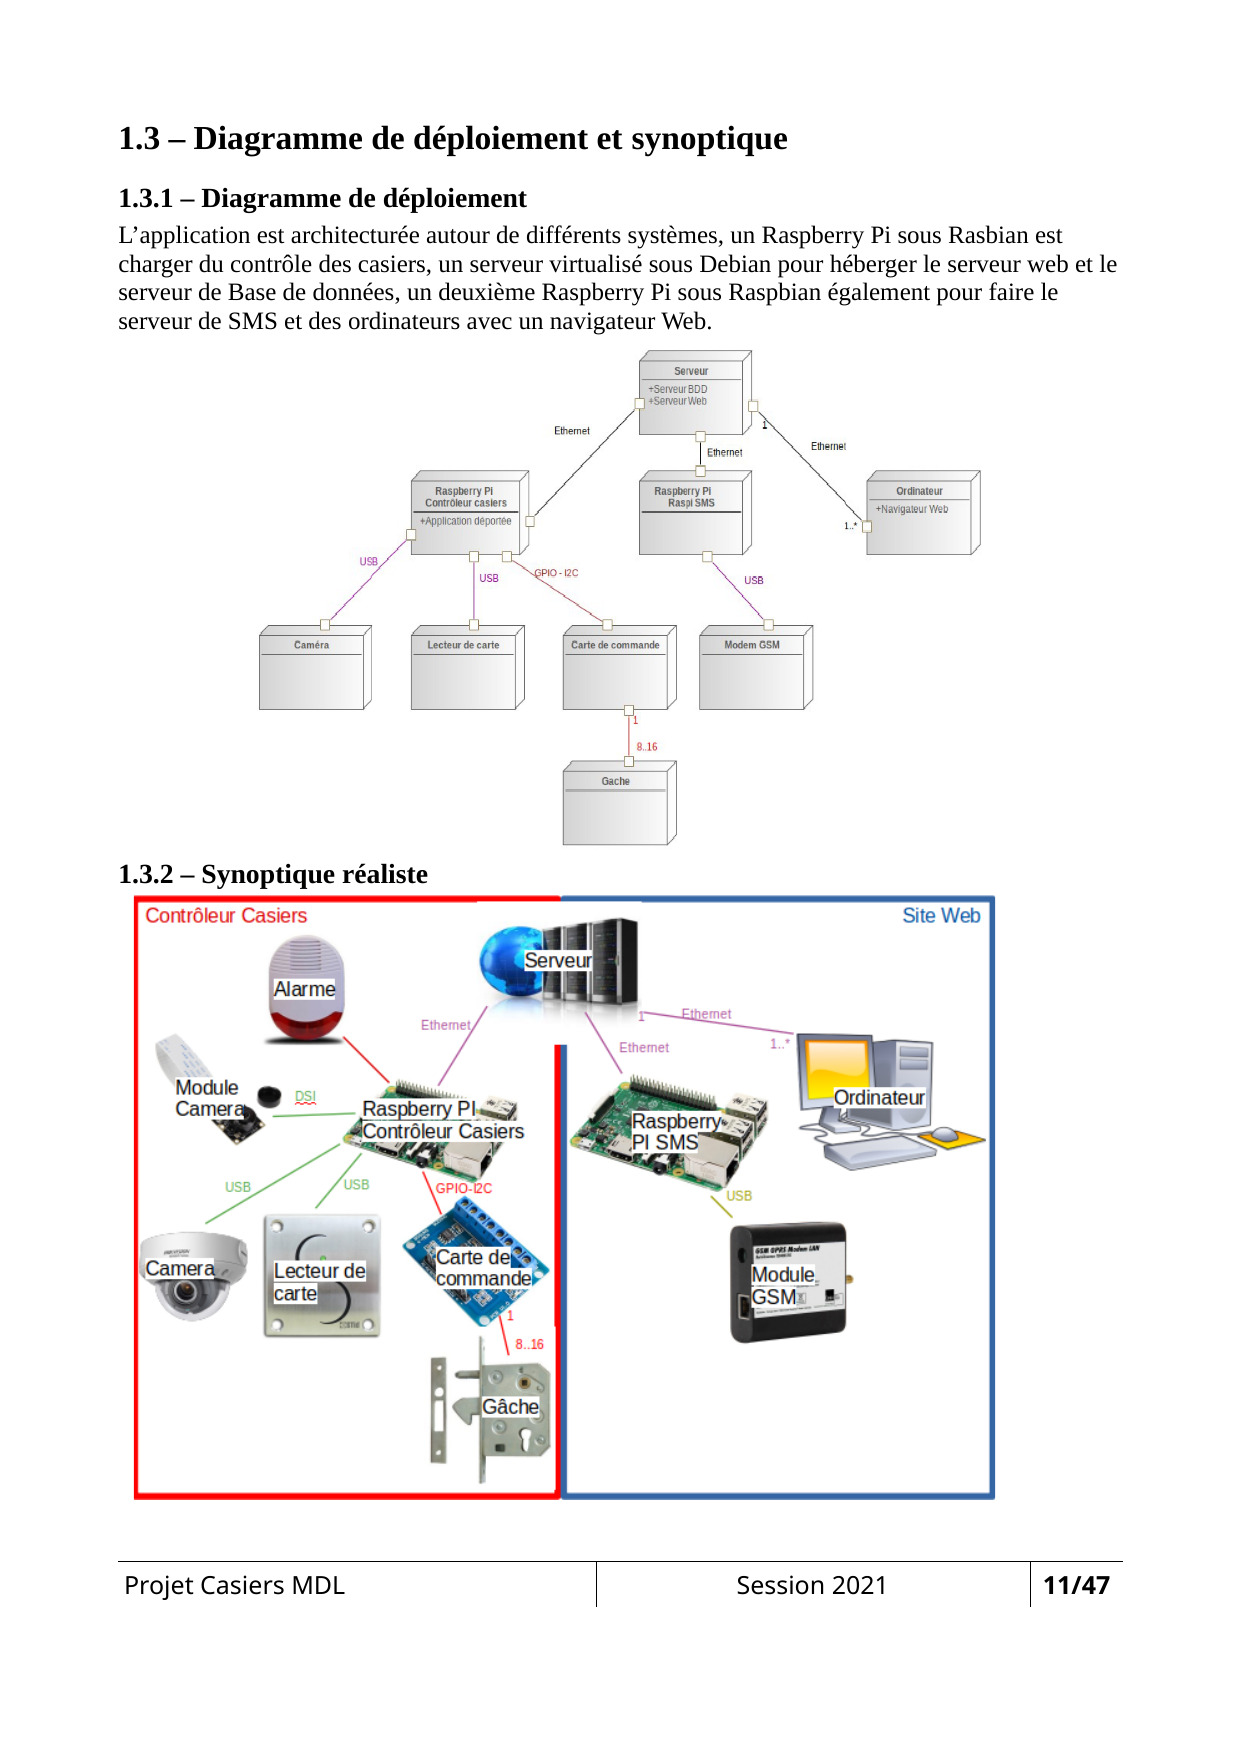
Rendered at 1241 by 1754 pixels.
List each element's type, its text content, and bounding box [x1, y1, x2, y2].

subtitle 1.3 – Diagramme de déploiement et synoptique [118, 118, 1122, 157]
picture [133, 894, 996, 1500]
picture [214, 345, 1004, 857]
subtitle 1.3.2 – Synoptique réaliste [118, 858, 1122, 890]
subtitle 1.3.1 – Diagramme de déploiement [118, 182, 1122, 214]
text L’application est architecturée autour de différents systèmes, un Raspberry Pi sous Rasbian est charger du contrôle des casiers, un serveur virtualisé sous Debian pour héberger le serveur web et le serveur de Base de données, un deuxième Raspberry Pi sous Raspbian également pour faire le serveur de SMS et des ordinateurs avec un navigateur Web. [118, 220, 1122, 335]
